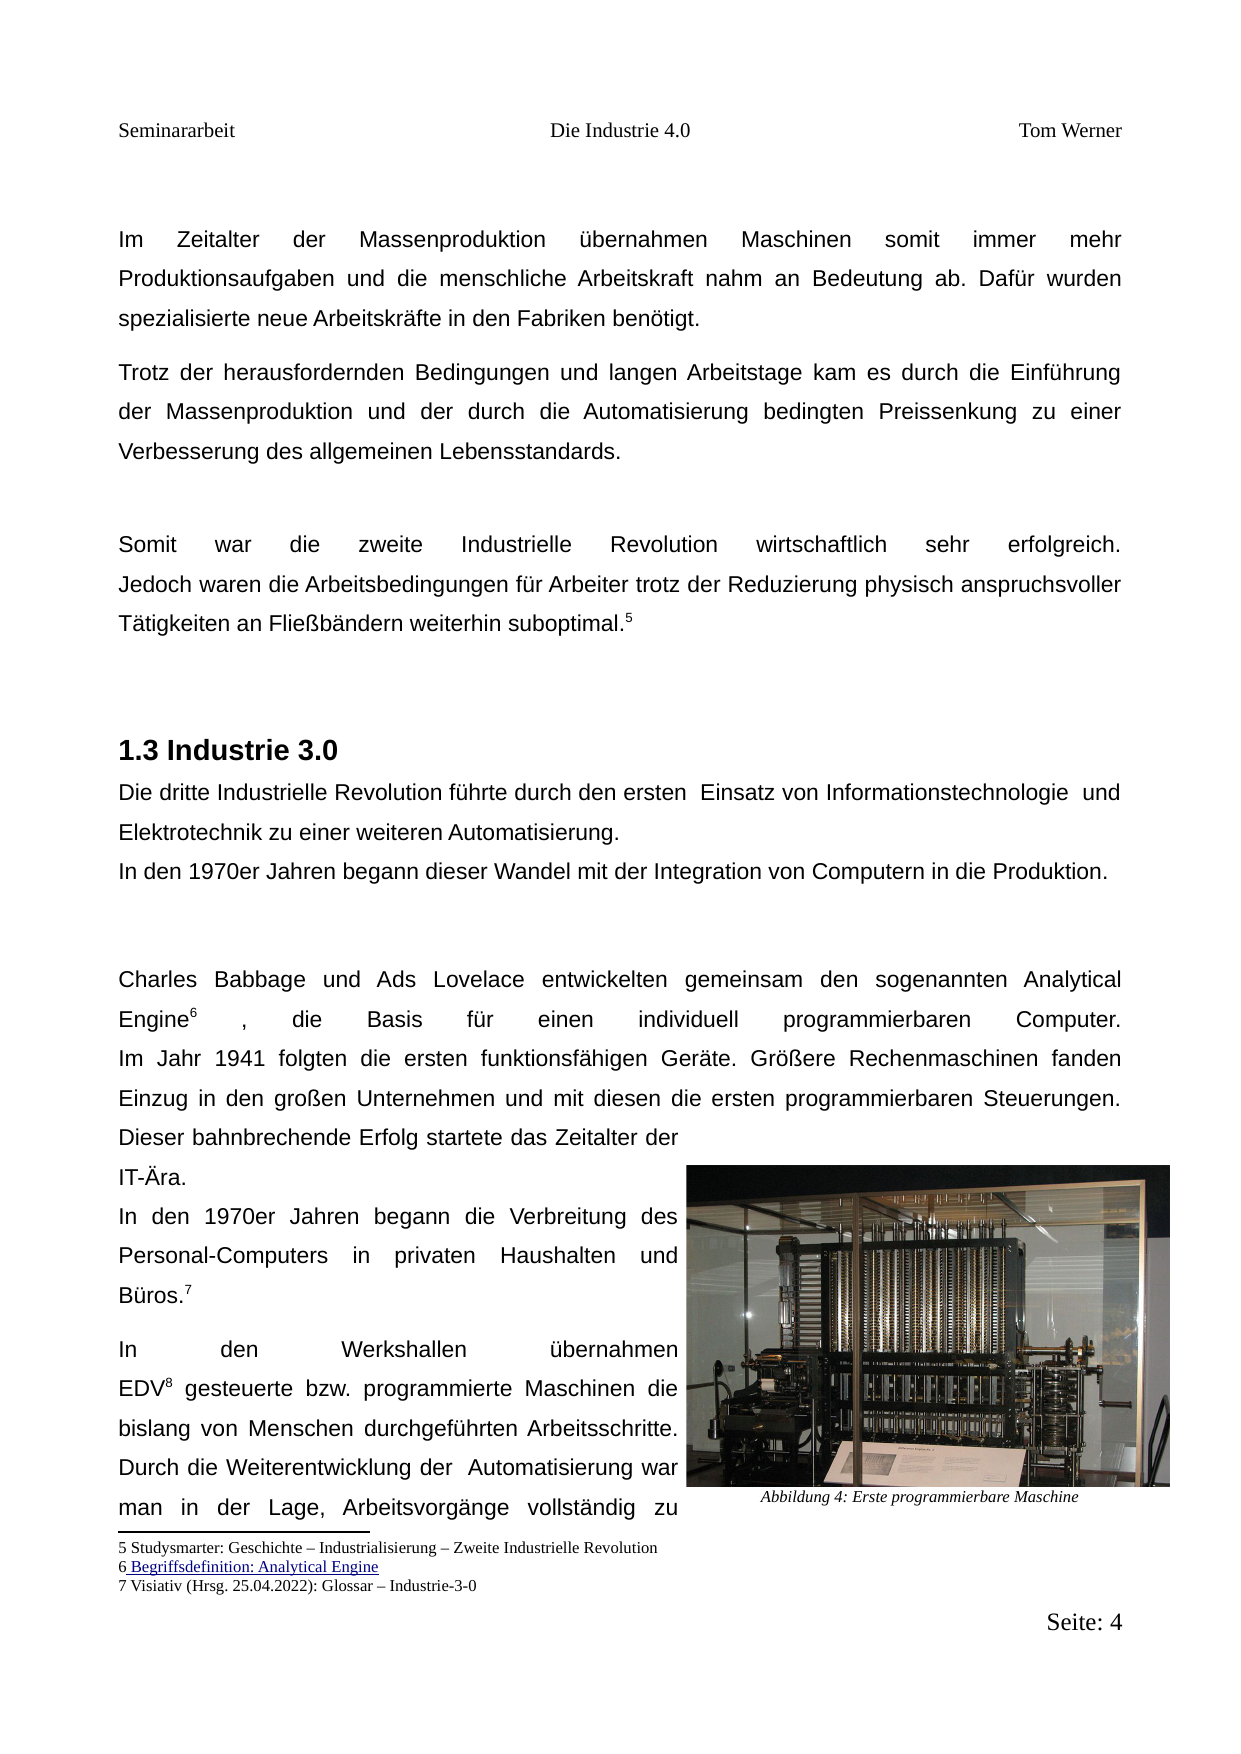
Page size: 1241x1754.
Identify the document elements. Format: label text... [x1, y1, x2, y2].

text Visiativ (Hrsg. 25.04.2022): Glossar – Industrie-3-0 [118, 1576, 1122, 1595]
text Somit war die zweite Industrielle Revolution wirtschaftlich sehr erfolgreich. Jedoch waren die Arbeitsbedingungen für Arbeiter trotz der Reduzierung physisch anspruchsvoller Tätigkeiten an Fließbändern weiterhin suboptimal. [118, 492, 1122, 637]
text Im Zeitalter der Massenproduktion übernahmen Maschinen somit immer mehr Produktionsaufgaben und die menschliche Arbeitskraft nahm an Bedeutung ab. Dafür wurden spezialisierte neue Arbeitskräfte in den Fabriken benötigt. [118, 226, 1122, 331]
text Charles Babbage und Ads Lovelace entwickelten gemeinsam den sogenannten Analytical Engine , die Basis für einen individuell programmierbaren Computer. Im Jahr 1941 folgten die ersten funktionsfähigen Geräte. Größere Rechenmaschinen fanden Einzug in den großen Unternehmen und mit diesen die ersten programmierbaren Steuerungen. Dieser bahnbrechende Erfolg startete das Zeitalter der IT-Ära. In den 1970er Jahren begann die Verbreitung des Personal-Computers in privaten Haushalten und Büros. [118, 966, 1162, 1308]
text Begriffsdefinition: Analytical Engine [118, 1557, 1122, 1576]
text In den Werkshallen übernahmen EDV gesteuerte bzw. programmierte Maschinen die bislang von Menschen durchgeführten Arbeitsschritte. Durch die Weiterentwicklung der Automatisierung war man in der Lage, Arbeitsvorgänge vollständig zu [118, 1336, 679, 1520]
text Trotz der herausfordernden Bedingungen und langen Arbeitstage kam es durch die Einführung der Massenproduktion und der durch die Automatisierung bedingten Preissenkung zu einer Verbesserung des allgemeinen Lebensstandards. [118, 359, 1122, 464]
subtitle 1.3 Industrie 3.0 [118, 733, 1122, 766]
text [679, 1506, 1162, 1544]
picture [686, 1165, 1170, 1487]
text Die dritte Industrielle Revolution führte durch den ersten Einsatz von Informationstechnologie und Elektrotechnik zu einer weiteren Automatisierung. In den 1970er Jahren begann dieser Wandel mit der Integration von Computern in die Produktion. [118, 779, 1122, 884]
text Abbildung 4: Erste programmierbare Maschine [679, 1165, 1162, 1506]
text Studysmarter: Geschichte – Industrialisierung – Zweite Industrielle Revolution [118, 1538, 1122, 1557]
